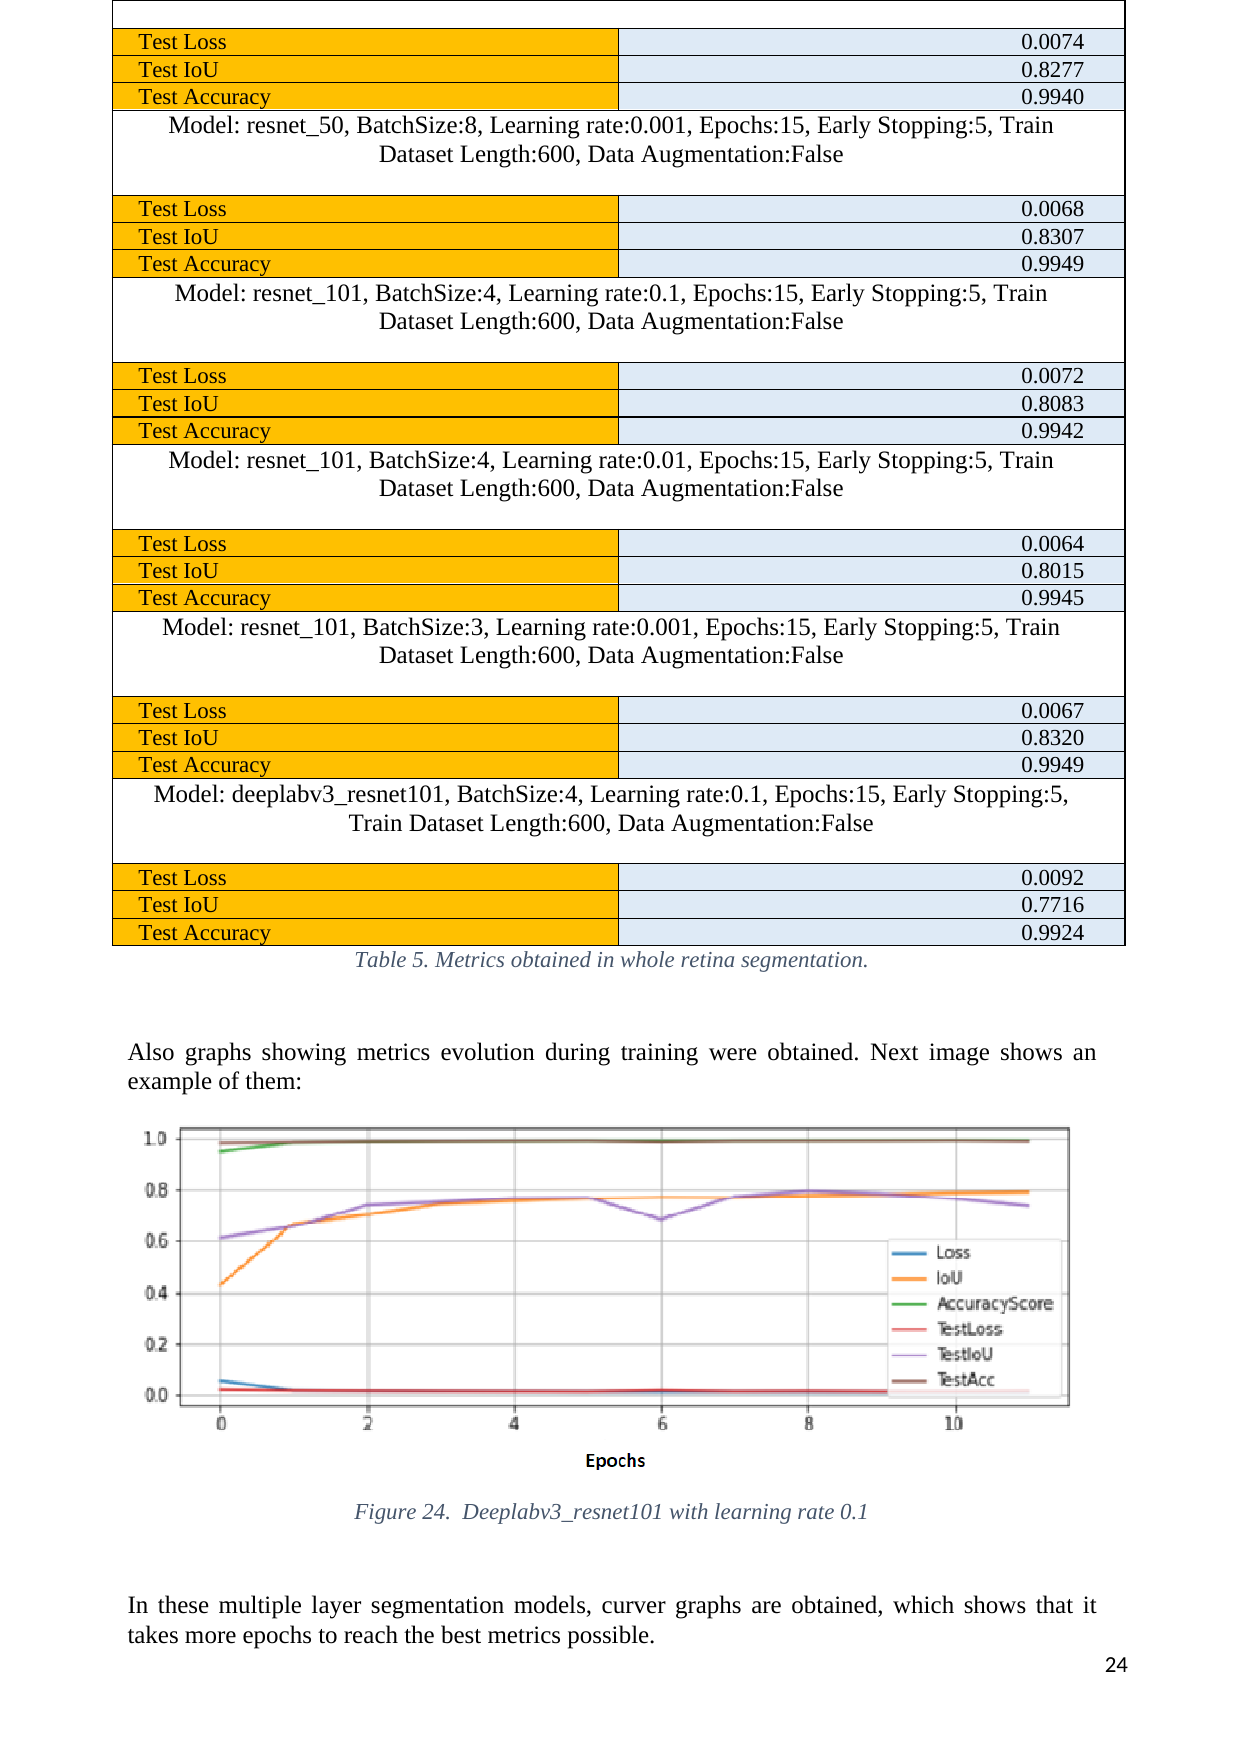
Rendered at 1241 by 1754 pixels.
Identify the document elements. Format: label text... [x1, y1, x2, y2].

table_cell 0.0074 [619, 29, 1124, 55]
table_cell 0.9945 [619, 585, 1124, 611]
table_cell Model: resnet_101, BatchSize:3, Learning rate:0.001, Epochs:15, Early Stopping:5, Train Dataset Length:600, Data Augmentation:False [113, 612, 1124, 696]
table_cell Test Accuracy [113, 585, 618, 611]
table_cell 0.0064 [619, 530, 1124, 556]
text Also graphs showing metrics evolution during training were obtained. Next image shows an example of them: [127, 1037, 1098, 1095]
table_cell Model: resnet_50, BatchSize:8, Learning rate:0.001, Epochs:15, Early Stopping:5, Train Dataset Length:600, Data Augmentation:False [113, 111, 1124, 194]
table_cell 0.0092 [619, 864, 1124, 890]
table_cell Test Accuracy [113, 919, 618, 945]
text Figure 24. Deeplabv3_resnet101 with learning rate 0.1 [127, 1498, 1098, 1524]
table_cell Test Accuracy [113, 250, 618, 277]
table_cell Test Loss [113, 29, 618, 55]
table_cell 0.8277 [619, 56, 1124, 82]
table_cell 0.9949 [619, 752, 1124, 778]
table_cell 0.9942 [619, 418, 1124, 444]
table_cell Test IoU [113, 390, 618, 416]
table_cell 0.0068 [619, 196, 1124, 222]
table_cell 0.0072 [619, 363, 1124, 389]
table_cell Test Loss [113, 864, 618, 890]
table_cell Test Accuracy [113, 418, 618, 444]
table_cell 0.0067 [619, 697, 1124, 723]
table_cell 0.9949 [619, 250, 1124, 277]
table_cell Test IoU [113, 891, 618, 918]
table_cell Test IoU [113, 724, 618, 751]
table_cell Test Loss [113, 697, 618, 723]
table_cell Test IoU [113, 557, 618, 583]
table_cell Model: resnet_101, BatchSize:4, Learning rate:0.1, Epochs:15, Early Stopping:5, Train Dataset Length:600, Data Augmentation:False [113, 278, 1124, 362]
table_cell 0.9924 [619, 919, 1124, 945]
table_cell Model: resnet_101, BatchSize:4, Learning rate:0.01, Epochs:15, Early Stopping:5, Train Dataset Length:600, Data Augmentation:False [113, 445, 1124, 529]
table_cell 0.8015 [619, 557, 1124, 583]
table_cell Test Accuracy [113, 83, 618, 109]
table_cell 0.9940 [619, 83, 1124, 109]
table_cell Test Loss [113, 196, 618, 222]
table_cell Test IoU [113, 223, 618, 249]
table_cell 0.8083 [619, 390, 1124, 416]
text Table 5. Metrics obtained in whole retina segmentation. [127, 946, 1098, 972]
text In these multiple layer segmentation models, curver graphs are obtained, which shows that it takes more epochs to reach the best metrics possible. [127, 1591, 1098, 1649]
table_cell Test Loss [113, 363, 618, 389]
table_cell Model: deeplabv3_resnet101, BatchSize:4, Learning rate:0.1, Epochs:15, Early Stopping:5, Train Dataset Length:600, Data Augmentation:False [113, 779, 1124, 863]
table_cell 0.8307 [619, 223, 1124, 249]
table_cell 0.7716 [619, 891, 1124, 918]
table_cell Test Accuracy [113, 752, 618, 778]
table_cell [113, 1, 1124, 27]
table_cell Test Loss [113, 530, 618, 556]
table_cell Test IoU [113, 56, 618, 82]
table_cell 0.8320 [619, 724, 1124, 751]
